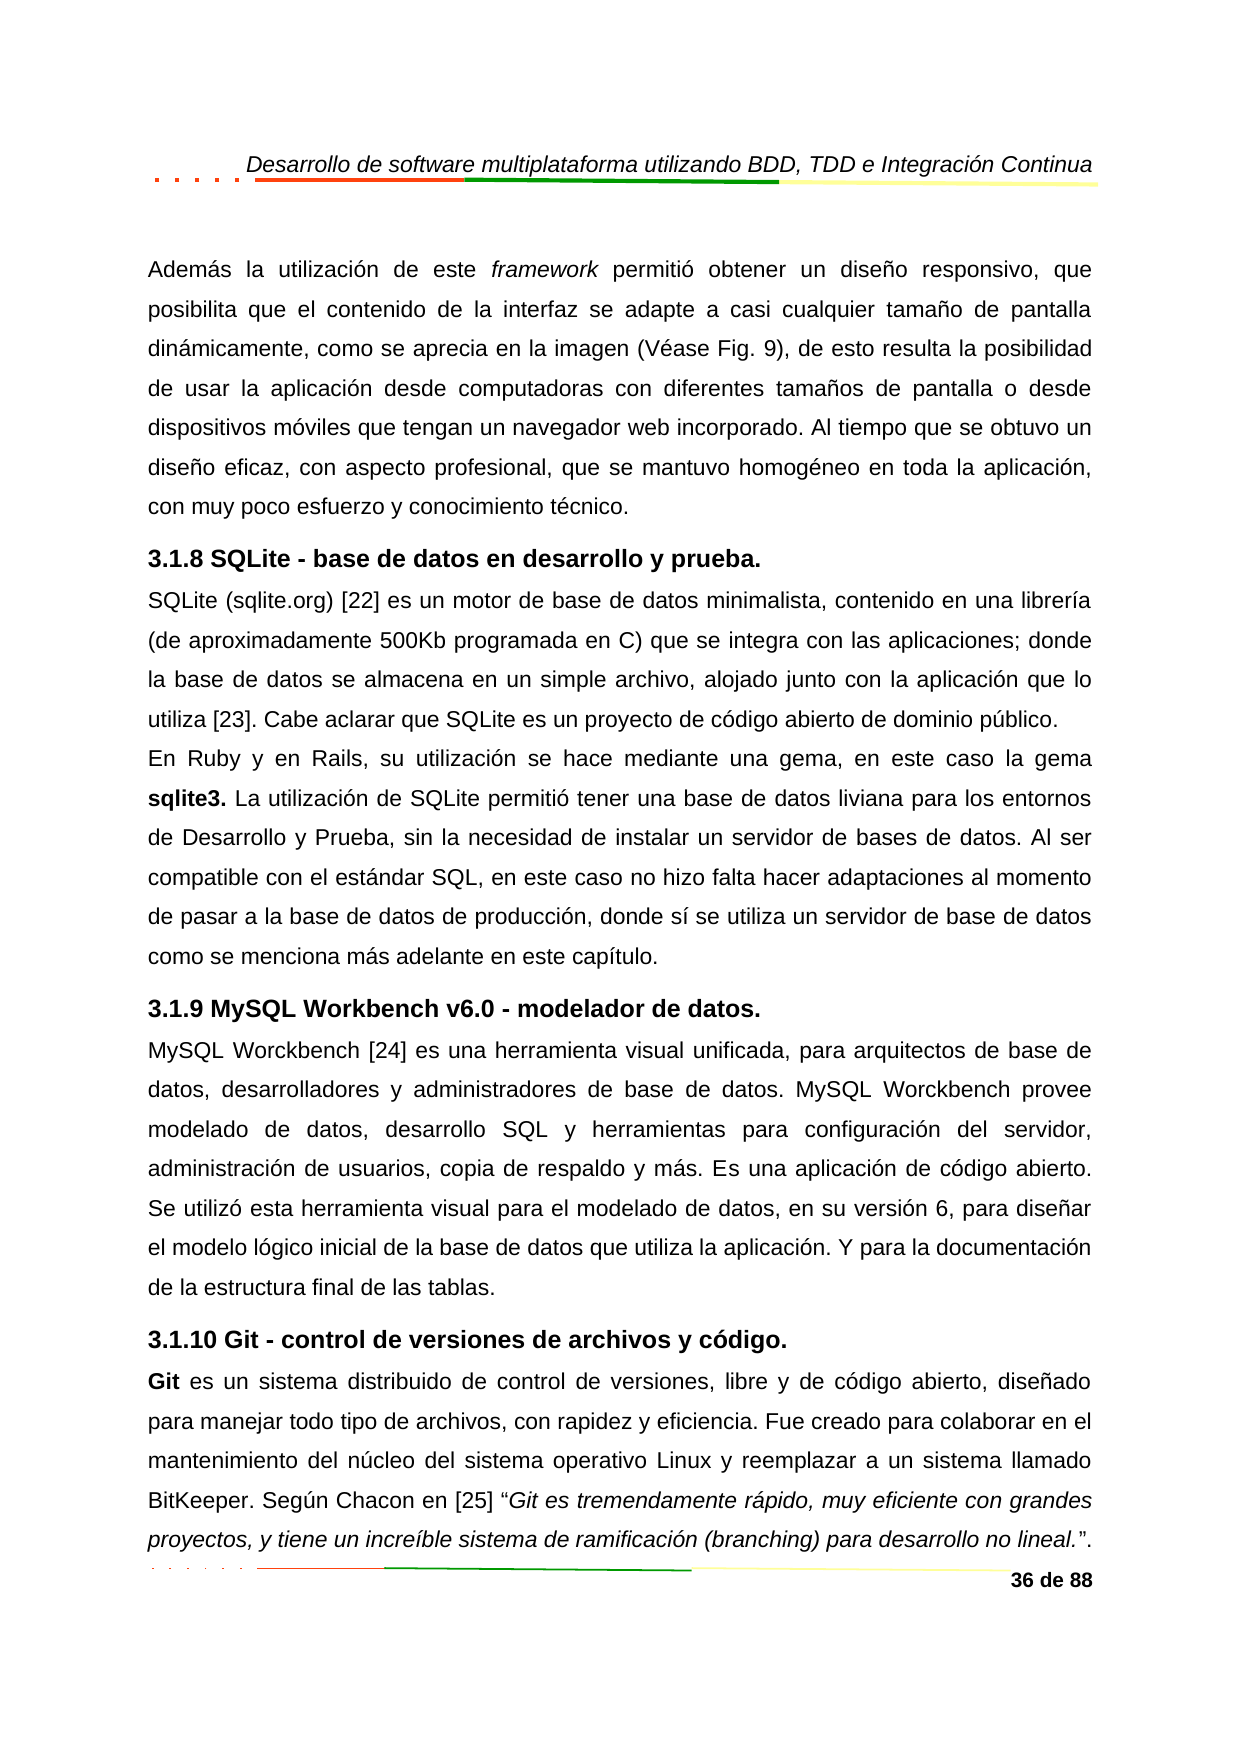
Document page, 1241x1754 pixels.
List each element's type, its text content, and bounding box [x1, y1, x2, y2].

text MySQL Worckbench [24] es una herramienta visual unificada, para arquitectos de base de datos, desarrolladores y administradores de base de datos. MySQL Worckbench provee modelado de datos, desarrollo SQL y herramientas para configuración del servidor, administración de usuarios, copia de respaldo y más. Es una aplicación de código abierto. Se utilizó esta herramienta visual para el modelado de datos, en su versión 6, para diseñar el modelo lógico inicial de la base de datos que utiliza la aplicación. Y para la documentación de la estructura final de las tablas. [148, 1037, 1093, 1300]
text SQLite (sqlite.org) [22] es un motor de base de datos minimalista, contenido en una librería (de aproximadamente 500Kb programada en C) que se integra con las aplicaciones; donde la base de datos se almacena en un simple archivo, alojado junto con la aplicación que lo utiliza [23]. Cabe aclarar que SQLite es un proyecto de código abierto de dominio público. [148, 587, 1093, 732]
text Además la utilización de este framework permitió obtener un diseño responsivo, que posibilita que el contenido de la interfaz se adapte a casi cualquier tamaño de pantalla dinámicamente, como se aprecia en la imagen (Véase Fig. 9), de esto resulta la posibilidad de usar la aplicación desde computadoras con diferentes tamaños de pantalla o desde dispositivos móviles que tengan un navegador web incorporado. Al tiempo que se obtuvo un diseño eficaz, con aspecto profesional, que se mantuvo homogéneo en toda la aplicación, con muy poco esfuerzo y conocimiento técnico. [148, 256, 1093, 519]
text Git es un sistema distribuido de control de versiones, libre y de código abierto, diseñado para manejar todo tipo de archivos, con rapidez y eficiencia. Fue creado para colaborar en el mantenimiento del núcleo del sistema operativo Linux y reemplazar a un sistema llamado BitKeeper. Según Chacon en [25] “Git es tremendamente rápido, muy eficiente con grandes proyectos, y tiene un increíble sistema de ramificación (branching) para desarrollo no lineal.”. [148, 1368, 1093, 1552]
list 3.1.8 SQLite - base de datos en desarrollo y prueba. [148, 544, 1093, 573]
list 3.1.10 Git - control de versiones de archivos y código. [148, 1325, 1093, 1354]
text En Ruby y en Rails, su utilización se hace mediante una gema, en este caso la gema sqlite3. La utilización de SQLite permitió tener una base de datos liviana para los entornos de Desarrollo y Prueba, sin la necesidad de instalar un servidor de bases de datos. Al ser compatible con el estándar SQL, en este caso no hizo falta hacer adaptaciones al momento de pasar a la base de datos de producción, donde sí se utiliza un servidor de base de datos como se menciona más adelante en este capítulo. [148, 745, 1093, 969]
list 3.1.9 MySQL Workbench v6.0 - modelador de datos. [148, 994, 1093, 1023]
